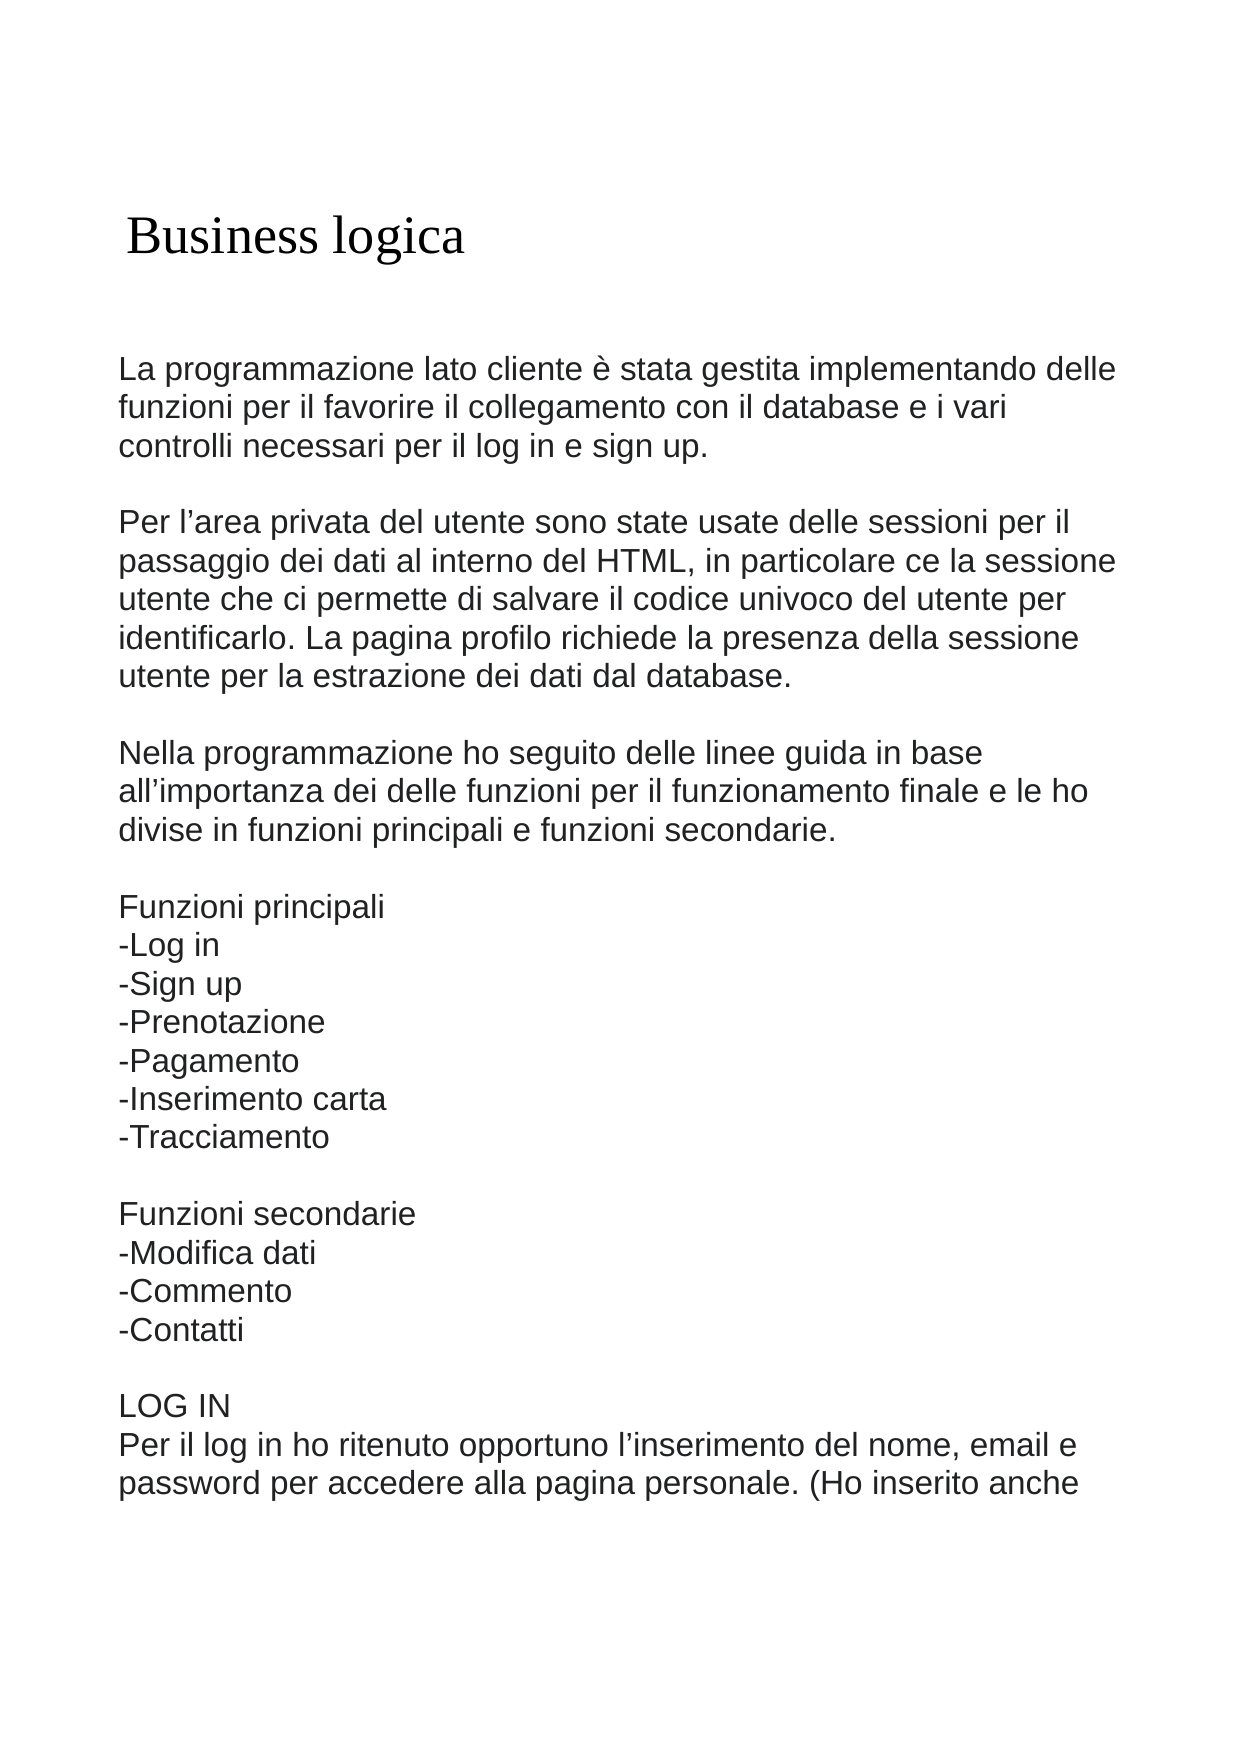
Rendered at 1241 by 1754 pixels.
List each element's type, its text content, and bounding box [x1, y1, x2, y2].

text -Sign up [118, 964, 1122, 1002]
text -Commento [118, 1271, 1122, 1310]
text -Inserimento carta [118, 1079, 1122, 1117]
text -Log in [118, 925, 1122, 964]
text -Tracciamento [118, 1117, 1122, 1156]
text La programmazione lato cliente è stata gestita implementando delle funzioni per il favorire il collegamento con il database e i vari controlli necessari per il log in e sign up. [118, 349, 1122, 464]
text -Pagamento [118, 1041, 1122, 1079]
text -Modifica dati [118, 1233, 1122, 1271]
text Funzioni secondarie [118, 1194, 1122, 1233]
text LOG IN [118, 1387, 1122, 1425]
text Per il log in ho ritenuto opportuno l’inserimento del nome, email e password per accedere alla pagina personale. (Ho inserito anche [118, 1425, 1122, 1502]
text -Prenotazione [118, 1002, 1122, 1041]
text -Contatti [118, 1310, 1122, 1348]
text Per l’area privata del utente sono state usate delle sessioni per il passaggio dei dati al interno del HTML, in particolare ce la sessione utente che ci permette di salvare il codice univoco del utente per identificarlo. La pagina profilo richiede la presenza della sessione utente per la estrazione dei dati dal database. [118, 502, 1122, 695]
text Funzioni principali [118, 887, 1122, 925]
text Nella programmazione ho seguito delle linee guida in base all’importanza dei delle funzioni per il funzionamento finale e le ho divise in funzioni principali e funzioni secondarie. [118, 733, 1122, 848]
